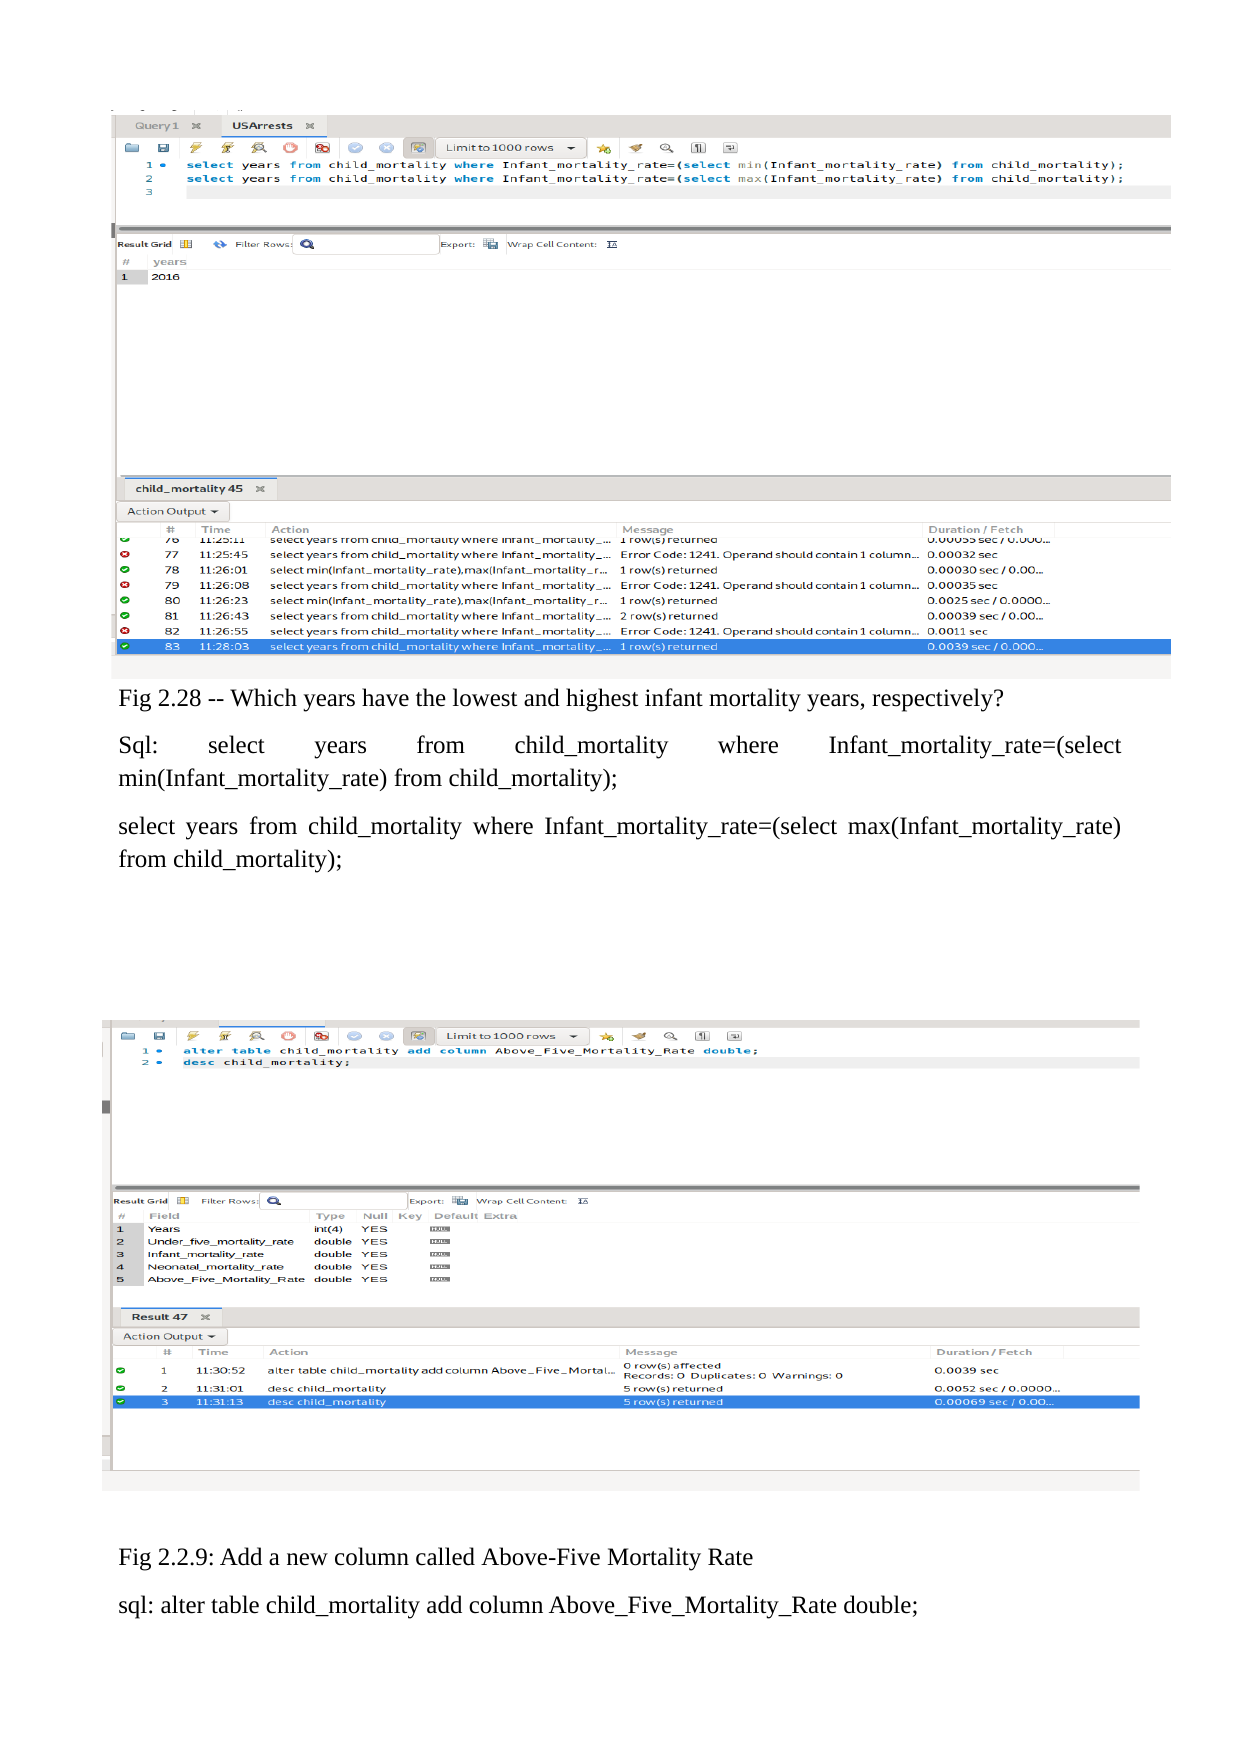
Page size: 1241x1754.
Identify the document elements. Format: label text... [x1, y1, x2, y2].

picture [102, 1020, 928, 1491]
text Fig 2.28 -- Which years have the lowest and highest infant mortality years, respectively? [118, 679, 1122, 712]
text select years from child_mortality where Infant_mortality_rate=(select max(Infant_mortality_rate) from child_mortality); [118, 811, 1122, 873]
text sql: alter table child_mortality add column Above_Five_Mortality_Rate double; [118, 1590, 1122, 1619]
picture [111, 110, 1164, 679]
text Sql: select years from child_mortality where Infant_mortality_rate=(select min(Infant_mortality_rate) from child_mortality); [118, 730, 1122, 792]
text Fig 2.2.9: Add a new column called Above-Five Mortality Rate [118, 1542, 1122, 1571]
